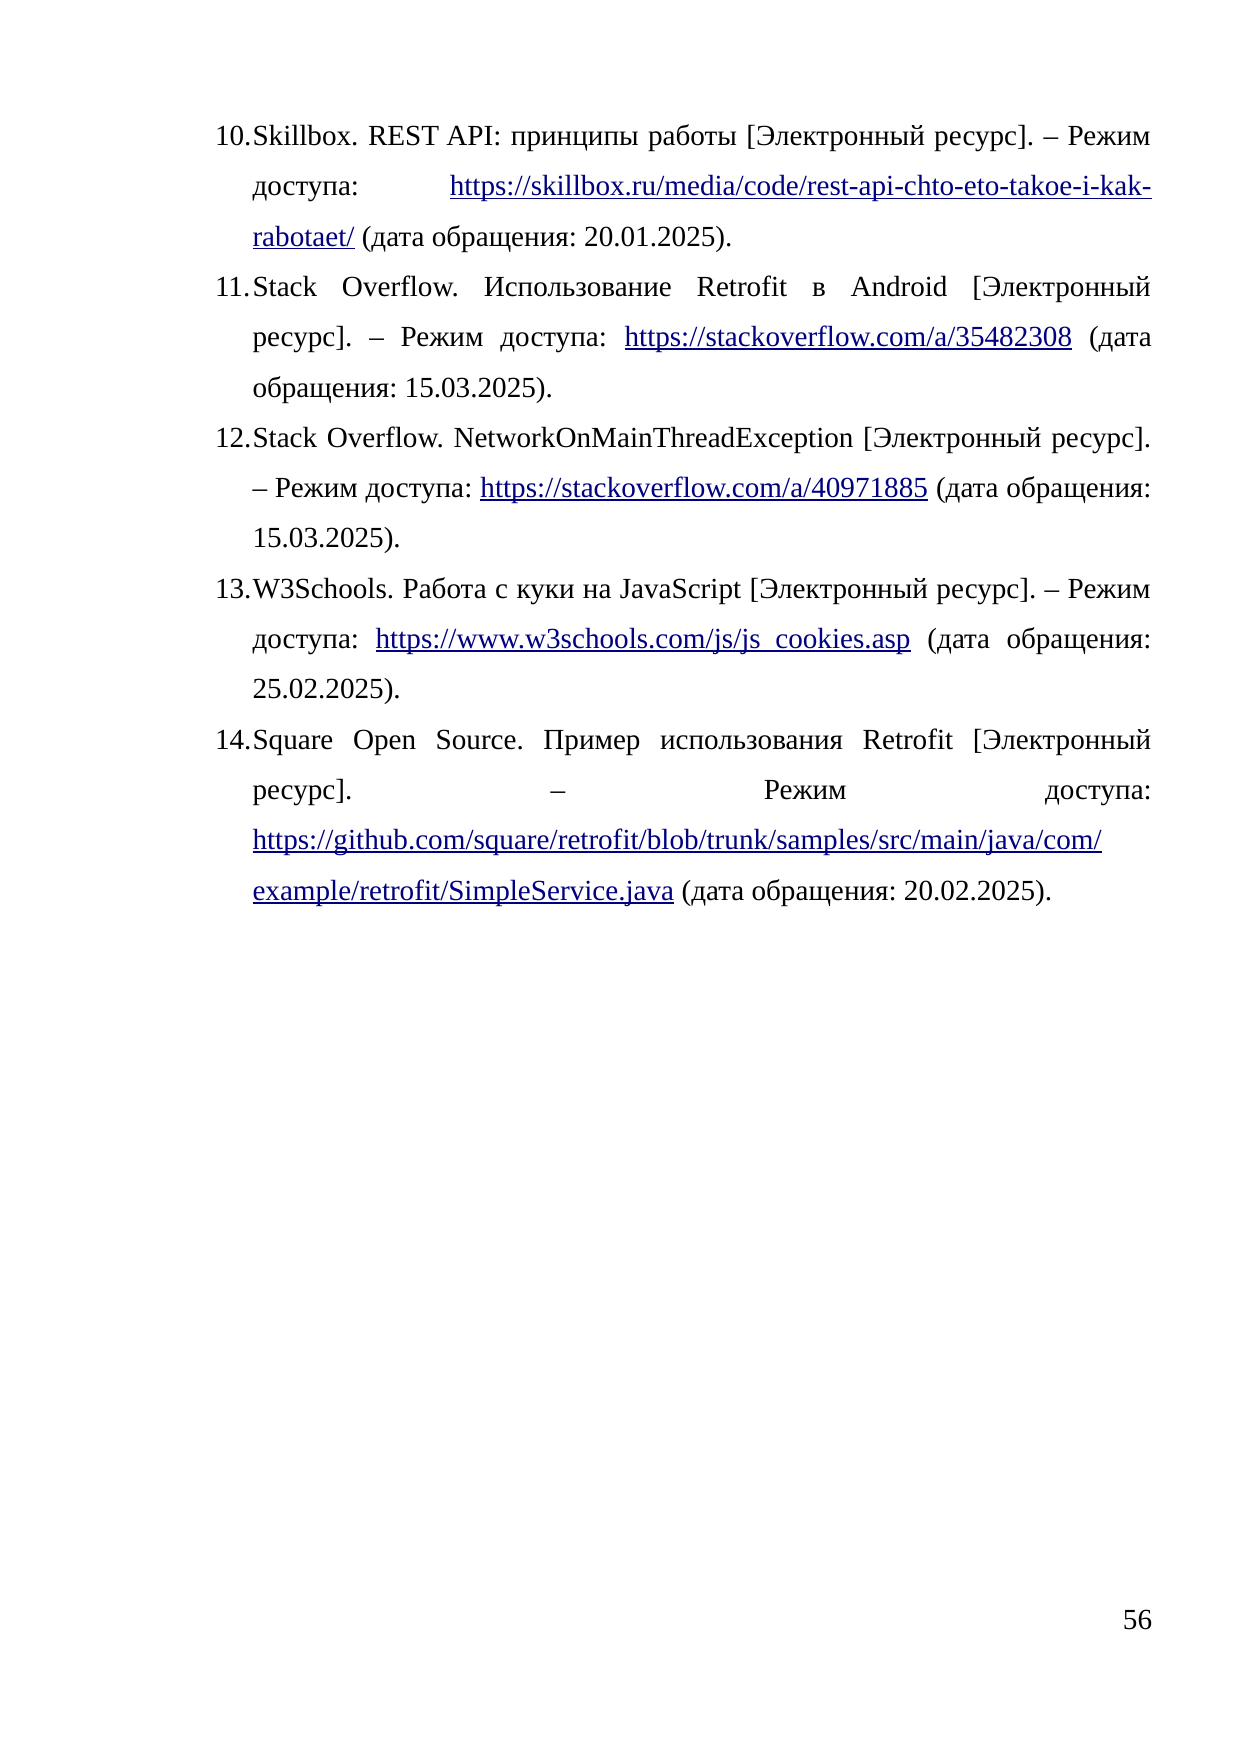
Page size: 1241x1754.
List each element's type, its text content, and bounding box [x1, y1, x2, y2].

list Stack Overflow. Использование Retrofit в Android [Электронный ресурс]. – Режим доступа: https://stackoverflow.com/a/35482308 (дата обращения: 15.03.2025). [215, 269, 1152, 403]
list Skillbox. REST API: принципы работы [Электронный ресурс]. – Режим доступа: https://skillbox.ru/media/code/rest-api-chto-eto-takoe-i-kak-rabotaet/ (дата обращения: 20.01.2025). [215, 118, 1152, 252]
list Square Open Source. Пример использования Retrofit [Электронный ресурс]. – Режим доступа: https://github.com/square/retrofit/blob/trunk/samples/src/main/java/com/example/retrofit/SimpleService.java (дата обращения: 20.02.2025). [215, 722, 1152, 906]
list W3Schools. Работа с куки на JavaScript [Электронный ресурс]. – Режим доступа: https://www.w3schools.com/js/js_cookies.asp (дата обращения: 25.02.2025). [215, 571, 1152, 705]
list Stack Overflow. NetworkOnMainThreadException [Электронный ресурс]. – Режим доступа: https://stackoverflow.com/a/40971885 (дата обращения: 15.03.2025). [215, 420, 1152, 554]
